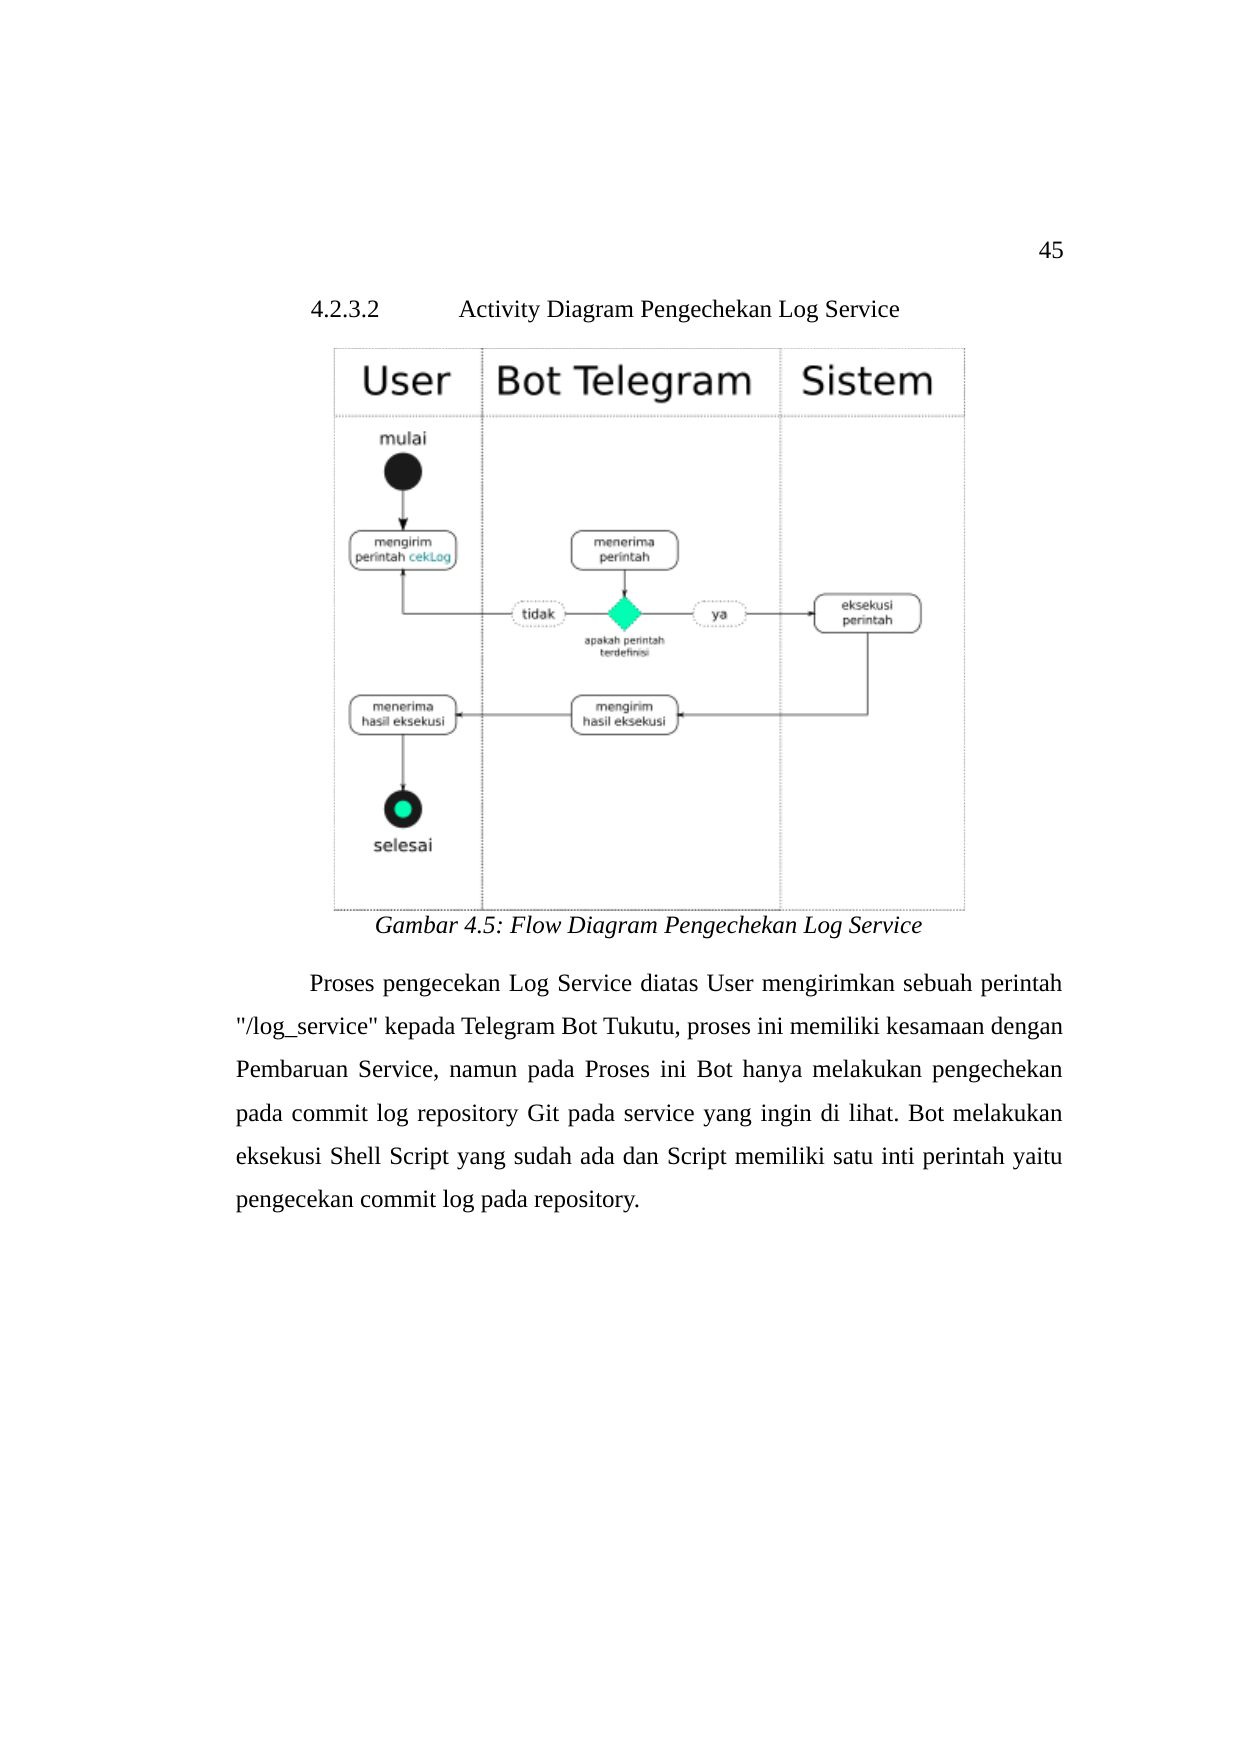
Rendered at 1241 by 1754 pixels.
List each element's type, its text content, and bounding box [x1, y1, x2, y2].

subtitle Activity Diagram Pengechekan Log Service [311, 294, 1063, 323]
text Gambar 4.5: Flow Diagram Pengechekan Log Service [334, 911, 965, 939]
text Proses pengecekan Log Service diatas User mengirimkan sebuah perintah "/log_service" kepada Telegram Bot Tukutu, proses ini memiliki kesamaan dengan Pembaruan Service, namun pada Proses ini Bot hanya melakukan pengechekan pada commit log repository Git pada service yang ingin di lihat. Bot melakukan eksekusi Shell Script yang sudah ada dan Script memiliki satu inti perintah yaitu pengecekan commit log pada repository. [236, 968, 1063, 1213]
picture [333, 348, 966, 911]
